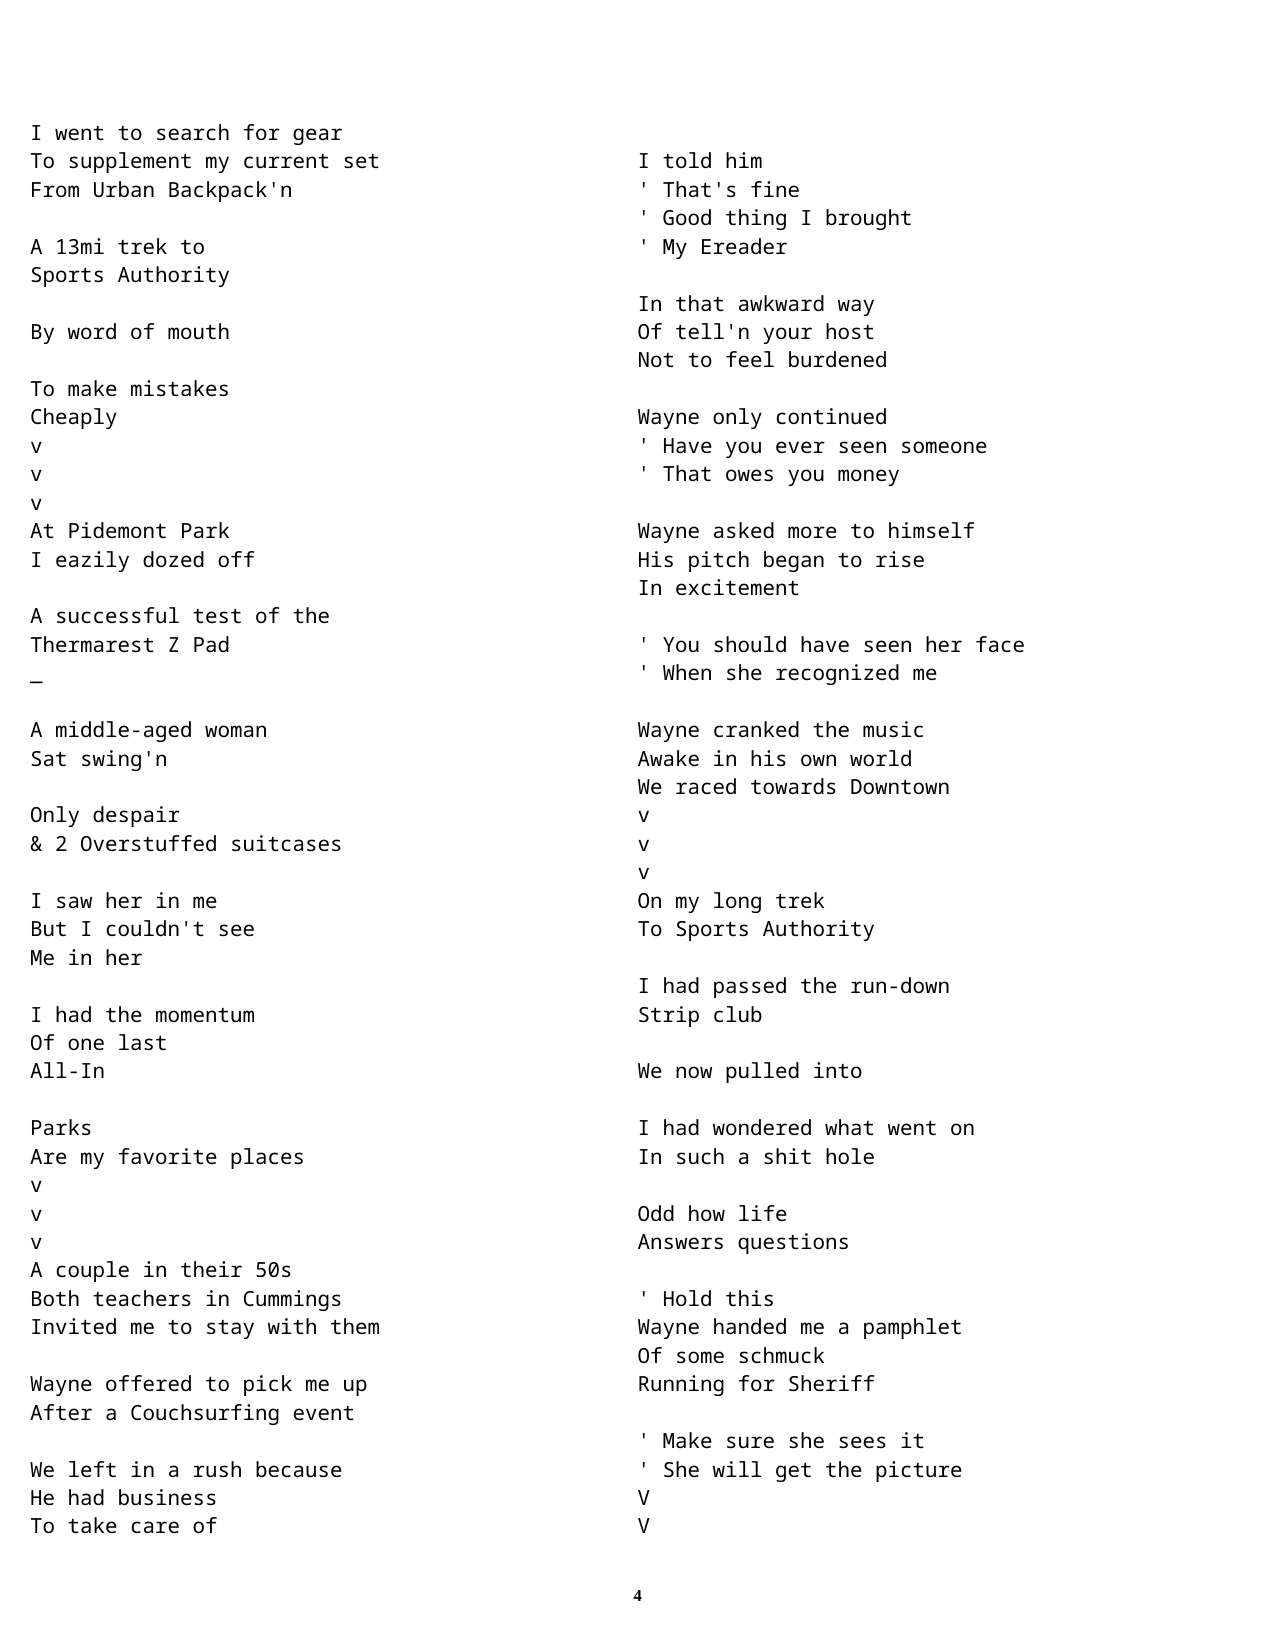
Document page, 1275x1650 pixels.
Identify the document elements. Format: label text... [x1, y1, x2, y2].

text Odd how life [637, 1199, 1245, 1227]
text We now pulled into [637, 1057, 1245, 1085]
text Wayne cranked the music [637, 715, 1245, 744]
text Sports Authority [30, 260, 637, 289]
text ' Have you ever seen someone [637, 431, 1245, 459]
text I went to search for gear [30, 118, 637, 147]
text To take care of [30, 1512, 637, 1540]
text We raced towards Downtown [637, 772, 1245, 801]
text I had passed the run-down [637, 971, 1245, 1000]
text v [30, 1199, 637, 1227]
text Parks [30, 1113, 637, 1142]
text Are my favorite places [30, 1142, 637, 1170]
text A middle-aged woman [30, 715, 637, 744]
text I had wondered what went on [637, 1113, 1245, 1142]
text I eazily dozed off [30, 545, 637, 573]
text I saw her in me [30, 886, 637, 914]
text v [30, 488, 637, 516]
text A couple in their 50s [30, 1256, 637, 1284]
text Only despair [30, 801, 637, 829]
text ' That owes you money [637, 459, 1245, 488]
text ' My Ereader [637, 232, 1245, 260]
text His pitch began to rise [637, 545, 1245, 573]
text v [637, 857, 1245, 886]
text At Pidemont Park [30, 516, 637, 545]
text Wayne asked more to himself [637, 516, 1245, 545]
text He had business [30, 1483, 637, 1512]
text To Sports Authority [637, 914, 1245, 943]
text v [30, 1227, 637, 1256]
text v [30, 459, 637, 488]
text In that awkward way [637, 289, 1245, 317]
text I told him [637, 147, 1245, 175]
text Invited me to stay with them [30, 1312, 637, 1341]
text Sat swing'n [30, 744, 637, 772]
text I had the momentum [30, 1000, 637, 1028]
text ' Hold this [637, 1284, 1245, 1312]
text v [637, 801, 1245, 829]
text Awake in his own world [637, 744, 1245, 772]
text Wayne handed me a pamphlet [637, 1312, 1245, 1341]
text In excitement [637, 573, 1245, 602]
text A successful test of the [30, 602, 637, 630]
text Of tell'n your host [637, 317, 1245, 346]
text Both teachers in Cummings [30, 1284, 637, 1312]
text On my long trek [637, 886, 1245, 914]
text After a Couchsurfing event [30, 1398, 637, 1426]
text ' You should have seen her face [637, 630, 1245, 658]
text ' Good thing I brought [637, 203, 1245, 232]
text V [637, 1512, 1245, 1540]
text V [637, 1483, 1245, 1512]
text To make mistakes [30, 374, 637, 402]
text Cheaply [30, 402, 637, 431]
text To supplement my current set [30, 147, 637, 175]
text Of one last [30, 1028, 637, 1057]
text In such a shit hole [637, 1142, 1245, 1170]
text ' When she recognized me [637, 658, 1245, 687]
text Strip club [637, 1000, 1245, 1028]
text _ [30, 658, 637, 687]
text But I couldn't see [30, 914, 637, 943]
text ' That's fine [637, 175, 1245, 203]
text From Urban Backpack'n [30, 175, 637, 203]
text & 2 Overstuffed suitcases [30, 829, 637, 857]
text We left in a rush because [30, 1455, 637, 1483]
text Wayne offered to pick me up [30, 1369, 637, 1398]
text By word of mouth [30, 317, 637, 346]
text Me in her [30, 943, 637, 971]
text Of some schmuck [637, 1341, 1245, 1369]
text Running for Sheriff [637, 1369, 1245, 1398]
text ' She will get the picture [637, 1455, 1245, 1483]
text ' Make sure she sees it [637, 1426, 1245, 1455]
text Wayne only continued [637, 402, 1245, 431]
text A 13mi trek to [30, 232, 637, 260]
text All-In [30, 1057, 637, 1085]
text v [637, 829, 1245, 857]
text v [30, 431, 637, 459]
text v [30, 1170, 637, 1199]
text Thermarest Z Pad [30, 630, 637, 658]
text Answers questions [637, 1227, 1245, 1256]
text Not to feel burdened [637, 346, 1245, 374]
